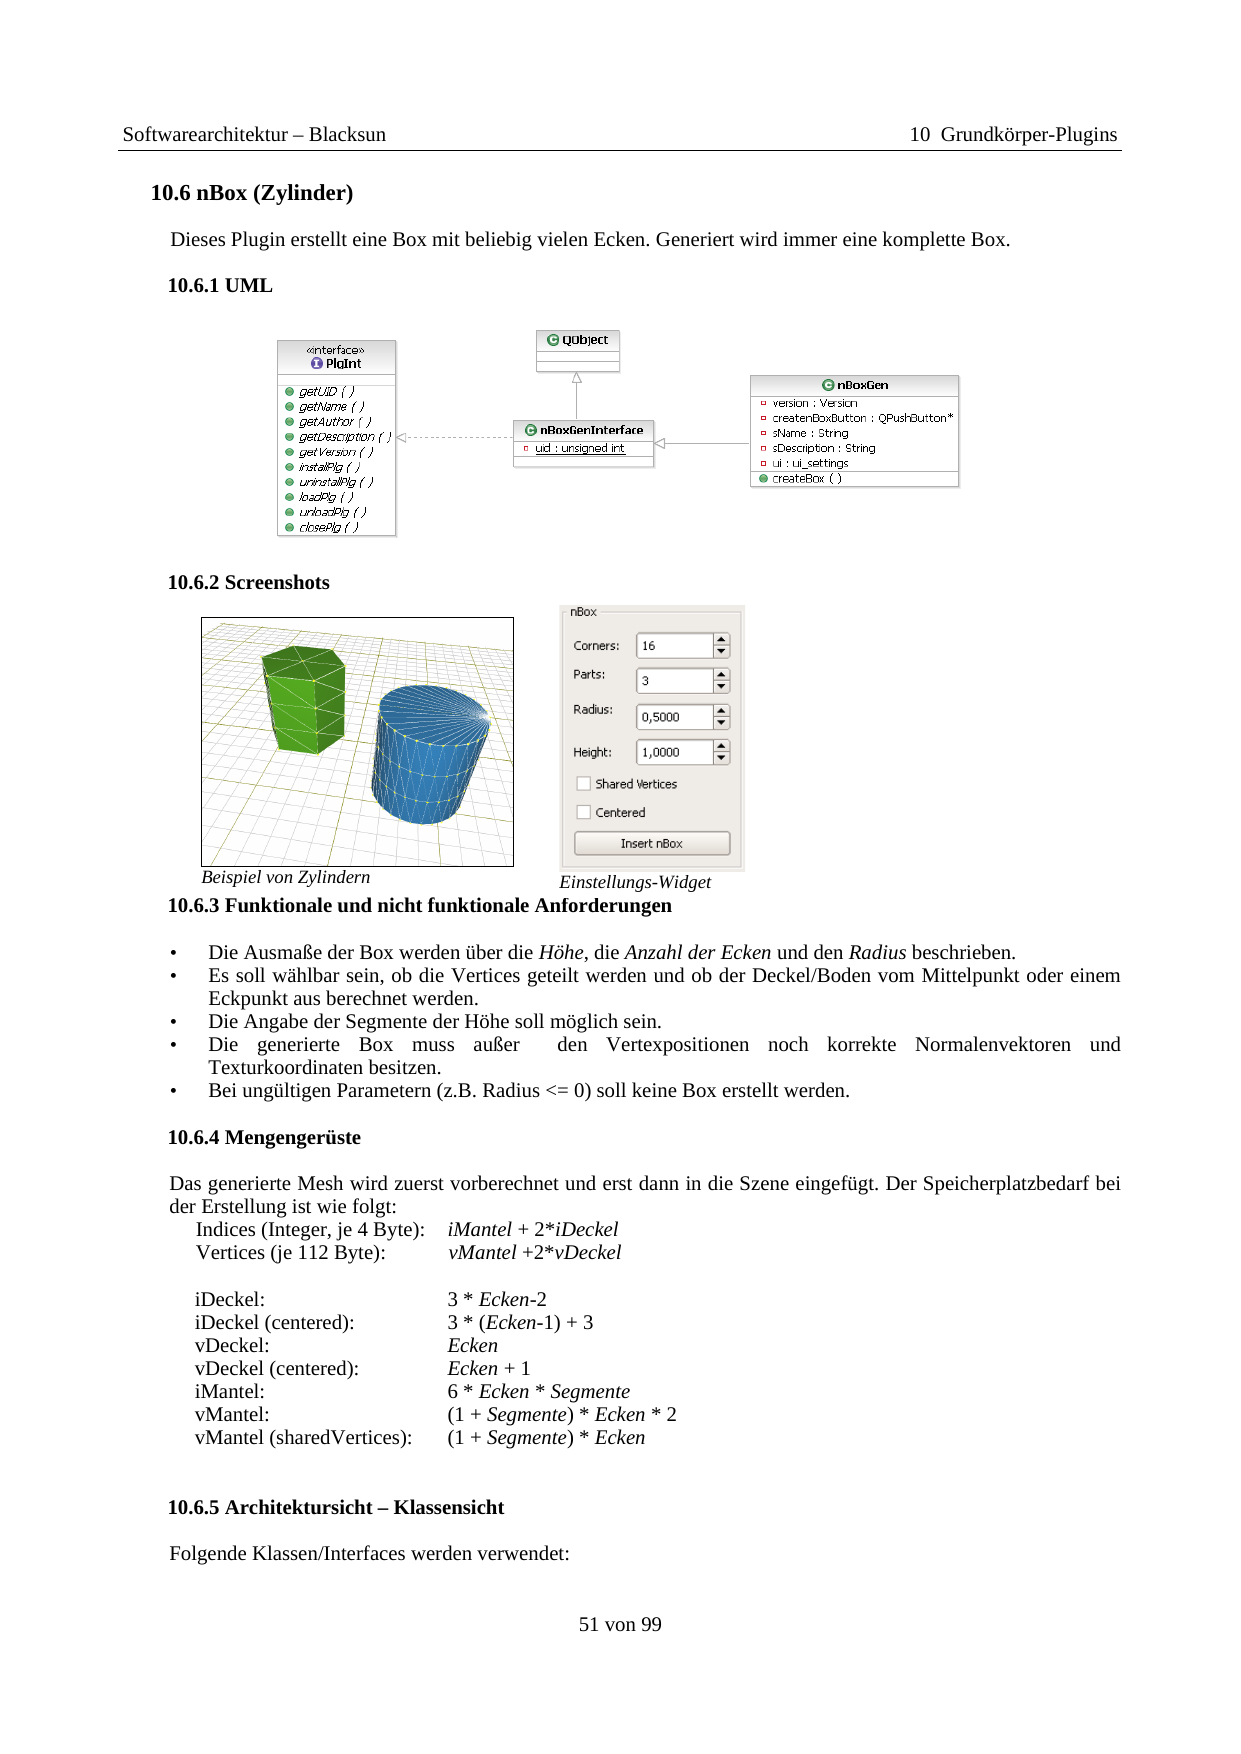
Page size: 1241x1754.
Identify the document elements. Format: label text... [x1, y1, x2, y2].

text vMantel (sharedVertices): (1 + Segmente) * Ecken [194, 1426, 1122, 1449]
subtitle Architektursicht – Klassensicht [148, 1496, 1122, 1519]
subtitle UML [148, 274, 1122, 297]
subtitle Funktionale und nicht funktionale Anforderungen [148, 894, 1122, 917]
subtitle Mengengerüste [148, 1126, 1122, 1149]
list Die Angabe der Segmente der Höhe soll möglich sein. [170, 1010, 1122, 1033]
text Das generierte Mesh wird zuerst vorberechnet und erst dann in die Szene eingefügt. Der Speicherplatzbedarf bei der Erstellung ist wie folgt: [169, 1172, 1122, 1218]
picture [559, 605, 746, 872]
list Es soll wählbar sein, ob die Vertices geteilt werden und ob der Deckel/Boden vom Mittelpunkt oder einem Eckpunkt aus berechnet werden. [170, 964, 1122, 1010]
list Einstellungs-Widget [559, 872, 745, 892]
list Die Ausmaße der Box werden über die Höhe, die Anzahl der Ecken und den Radius beschrieben. [170, 941, 1122, 964]
text iMantel: 6 * Ecken * Segmente [194, 1380, 1122, 1403]
text vMantel: (1 + Segmente) * Ecken * 2 [194, 1403, 1122, 1426]
text iDeckel: 3 * Ecken-2 [194, 1287, 1122, 1311]
text Indices (Integer, je 4 Byte): iMantel + 2*iDeckel [169, 1218, 1122, 1241]
text vDeckel: Ecken [194, 1334, 1122, 1357]
text Vertices (je 112 Byte): vMantel +2*vDeckel [169, 1241, 1122, 1264]
picture [202, 618, 513, 866]
list Bei ungültigen Parametern (z.B. Radius <= 0) soll keine Box erstellt werden. [170, 1079, 1122, 1102]
text vDeckel (centered): Ecken + 1 [194, 1357, 1122, 1380]
text Beispiel von Zylindern [201, 867, 513, 887]
text Folgende Klassen/Interfaces werden verwendet: [169, 1542, 1122, 1565]
text iDeckel (centered): 3 * (Ecken-1) + 3 [194, 1311, 1122, 1334]
list Die generierte Box muss außer den Vertexpositionen noch korrekte Normalenvektoren und Texturkoordinaten besitzen. [170, 1033, 1122, 1079]
subtitle nBox (Zylinder) [145, 179, 1122, 205]
text Dieses Plugin erstellt eine Box mit beliebig vielen Ecken. Generiert wird immer eine komplette Box. [170, 228, 1122, 251]
subtitle [559, 892, 745, 898]
picture [267, 320, 973, 548]
subtitle Screenshots [148, 571, 1122, 605]
